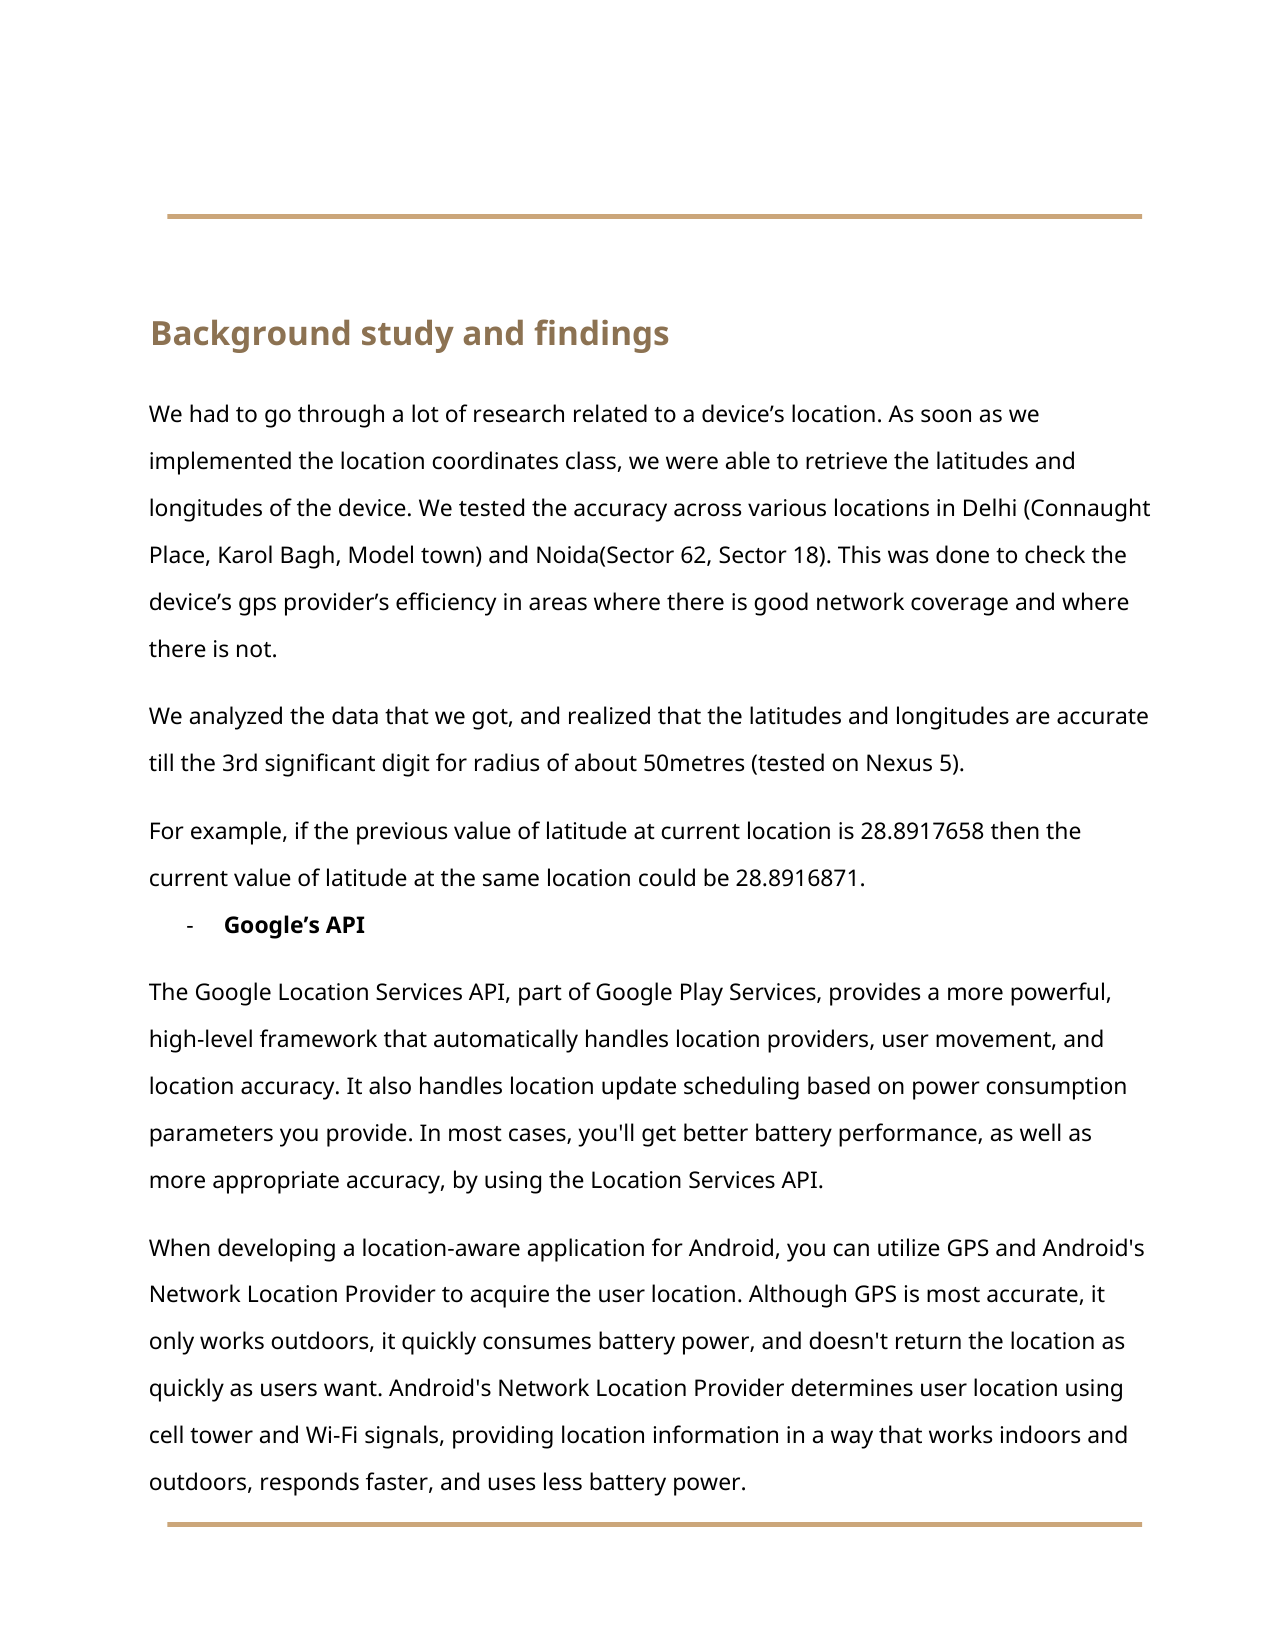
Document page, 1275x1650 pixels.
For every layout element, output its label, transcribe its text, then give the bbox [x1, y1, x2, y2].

text For example, if the previous value of latitude at current location is 28.8917658 then the current value of latitude at the same location could be 28.8916871. [148, 815, 1153, 893]
subtitle Background study and findings [150, 309, 1153, 355]
picture [167, 214, 1143, 219]
text We had to go through a lot of research related to a device’s location. As soon as we implemented the location coordinates class, we were able to retrieve the latitudes and longitudes of the device. We tested the accuracy across various locations in Delhi (Connaught Place, Karol Bagh, Model town) and Noida(Sector 62, Sector 18). This was done to check the device’s gps provider’s efficiency in areas where there is good network coverage and where there is not. [148, 398, 1153, 664]
text When developing a location-aware application for Android, you can utilize GPS and Android's Network Location Provider to acquire the user location. Although GPS is most accurate, it only works outdoors, it quickly consumes battery power, and doesn't return the location as quickly as users want. Android's Network Location Provider determines user location using cell tower and Wi-Fi signals, providing location information in a way that works indoors and outdoors, responds faster, and uses less battery power. [148, 1232, 1153, 1497]
text We analyzed the data that we got, and realized that the latitudes and longitudes are accurate till the 3rd significant digit for radius of about 50metres (tested on Nexus 5). [148, 700, 1153, 778]
text The Google Location Services API, part of Google Play Services, provides a more powerful, high-level framework that automatically handles location providers, user movement, and location accuracy. It also handles location update scheduling based on power consumption parameters you provide. In most cases, you'll get better battery performance, as well as more appropriate accuracy, by using the Location Services API. [148, 976, 1153, 1195]
picture [167, 1522, 1143, 1527]
list Google’s API [186, 909, 1153, 940]
